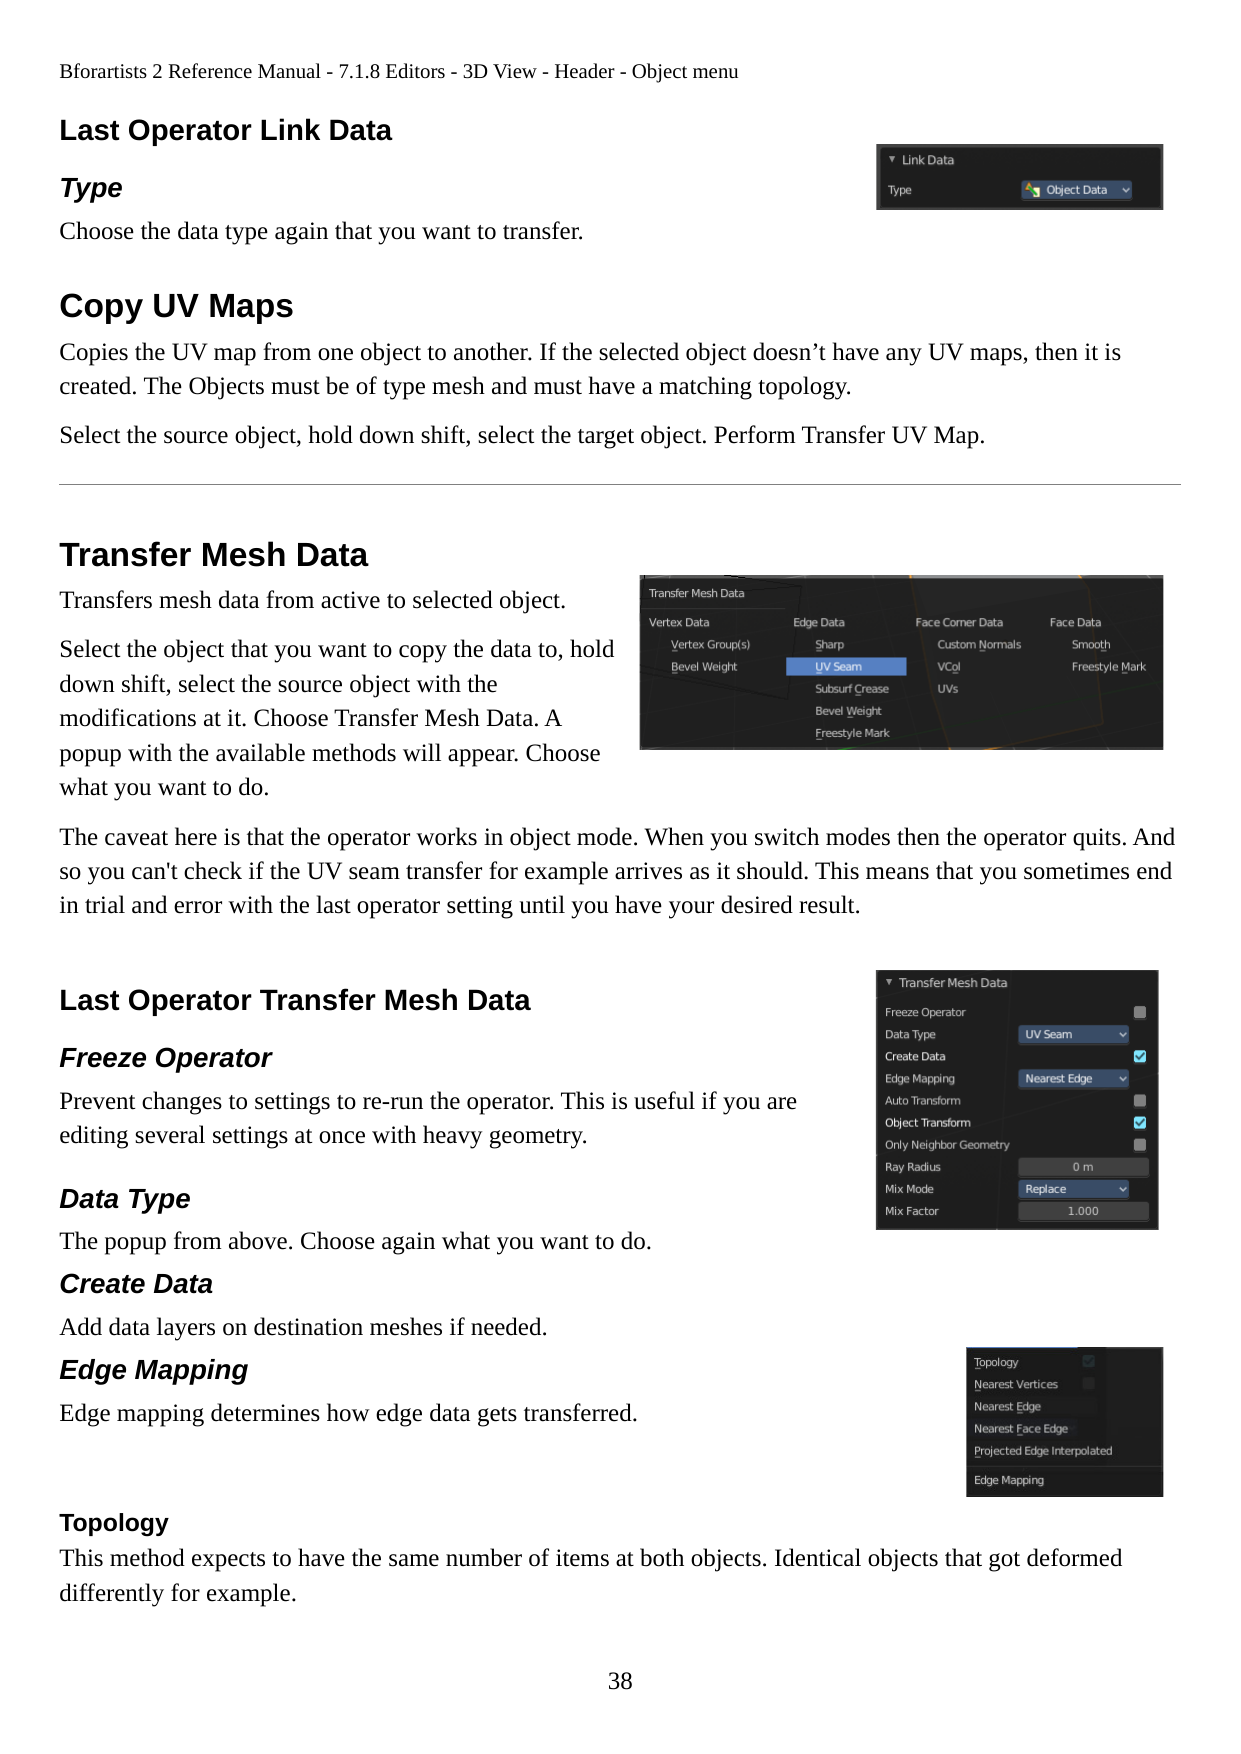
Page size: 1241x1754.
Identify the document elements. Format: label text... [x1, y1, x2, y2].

text Select the object that you want to copy the data to, hold down shift, select the source object with the modifications at it. Choose Transfer Mesh Data. A popup with the available methods will appear. Choose what you want to do. [59, 634, 1181, 801]
picture [875, 970, 1159, 1230]
subtitle Type [59, 171, 876, 203]
picture [966, 1347, 1164, 1497]
text Prevent changes to settings to re-run the operator. This is useful if you are editing several settings at once with heavy geometry. [59, 1086, 875, 1149]
subtitle Copy UV Maps [59, 286, 1181, 324]
text This method expects to have the same number of items at both objects. Identical objects that got deformed differently for example. [59, 1543, 1181, 1606]
subtitle [1164, 171, 1181, 203]
subtitle [1159, 983, 1181, 1017]
text Select the source object, hold down shift, select the target object. Perform Transfer UV Map. [59, 420, 1181, 449]
subtitle [1159, 1042, 1181, 1073]
picture [876, 144, 1164, 210]
subtitle Data Type [59, 1182, 875, 1214]
text Transfers mesh data from active to selected object. [59, 586, 639, 614]
text The popup from above. Choose again what you want to do. [59, 1226, 1181, 1255]
subtitle Last Operator Transfer Mesh Data [59, 983, 875, 1017]
subtitle [1164, 1353, 1181, 1385]
subtitle [1159, 1182, 1181, 1214]
subtitle Topology [59, 1508, 1181, 1537]
subtitle Freeze Operator [59, 1042, 875, 1073]
subtitle Create Data [59, 1268, 1181, 1299]
text Edge mapping determines how edge data gets transferred. [59, 1398, 966, 1426]
subtitle Edge Mapping [59, 1353, 966, 1385]
subtitle Transfer Mesh Data [59, 534, 1181, 573]
text Add data layers on destination meshes if needed. [59, 1312, 1181, 1341]
picture [639, 575, 1164, 750]
text Choose the data type again that you want to transfer. [59, 216, 1181, 244]
text Copies the UV map from one object to another. If the selected object doesn’t have any UV maps, then it is created. The Objects must be of type mesh and must have a matching topology. [59, 337, 1181, 400]
subtitle Last Operator Link Data [59, 113, 1181, 146]
text The caveat here is that the operator works in object mode. When you switch modes then the operator quits. And so you can't check if the UV seam transfer for example arrives as it should. This means that you sometimes end in trial and error with the last operator setting until you have your desired result. [59, 822, 1181, 919]
